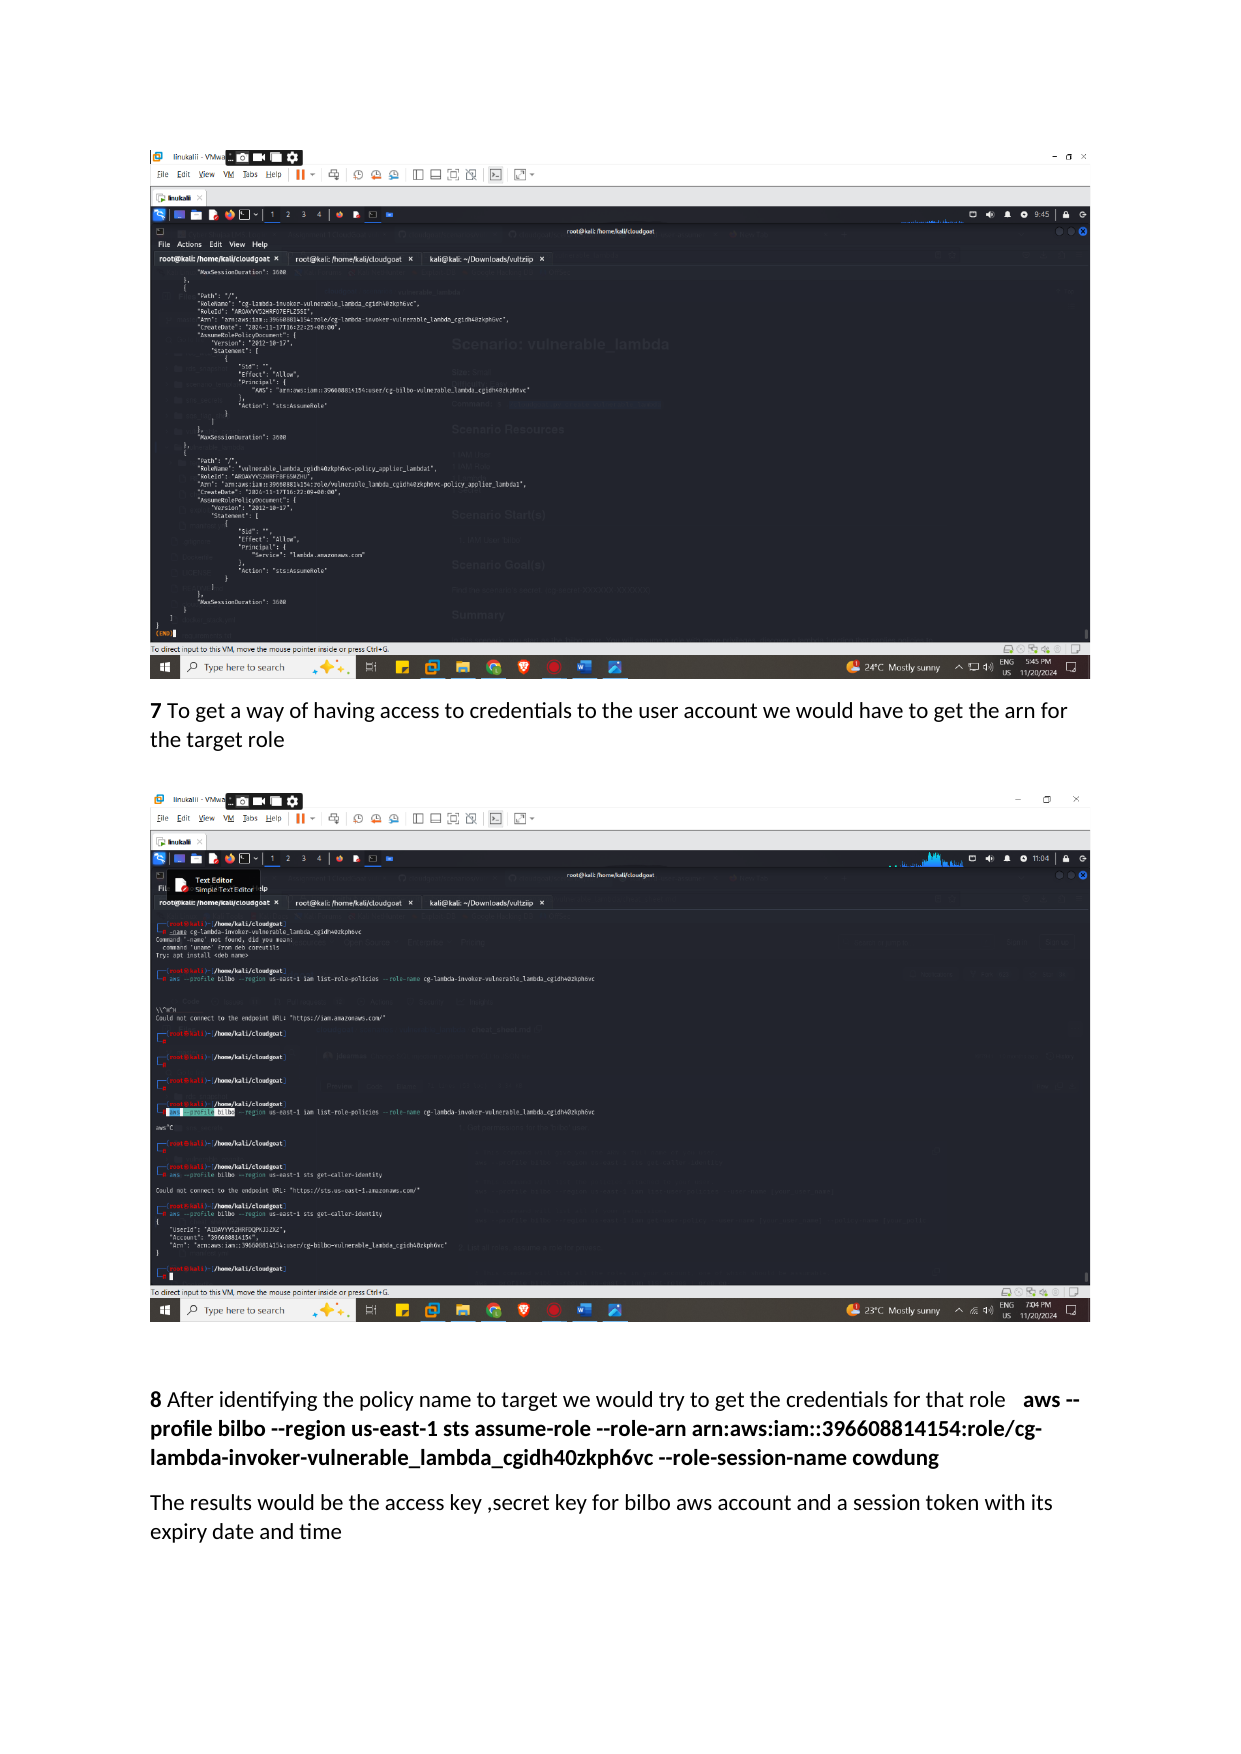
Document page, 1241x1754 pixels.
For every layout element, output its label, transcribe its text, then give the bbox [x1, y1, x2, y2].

text The results would be the access key ,secret key for bilbo aws account and a session token with its expiry date and time [150, 1488, 1090, 1545]
text 7 To get a way of having access to credentials to the user account we would have to get the arn for the target role [150, 696, 1090, 753]
text 8 After identifying the policy name to target we would try to get the credentials for that role aws --profile bilbo --region us-east-1 sts assume-role --role-arn arn:aws:iam::396608814154:role/cg-lambda-invoker-vulnerable_lambda_cgidh40zkph6vc --role-session-name cowdung [150, 1385, 1090, 1471]
